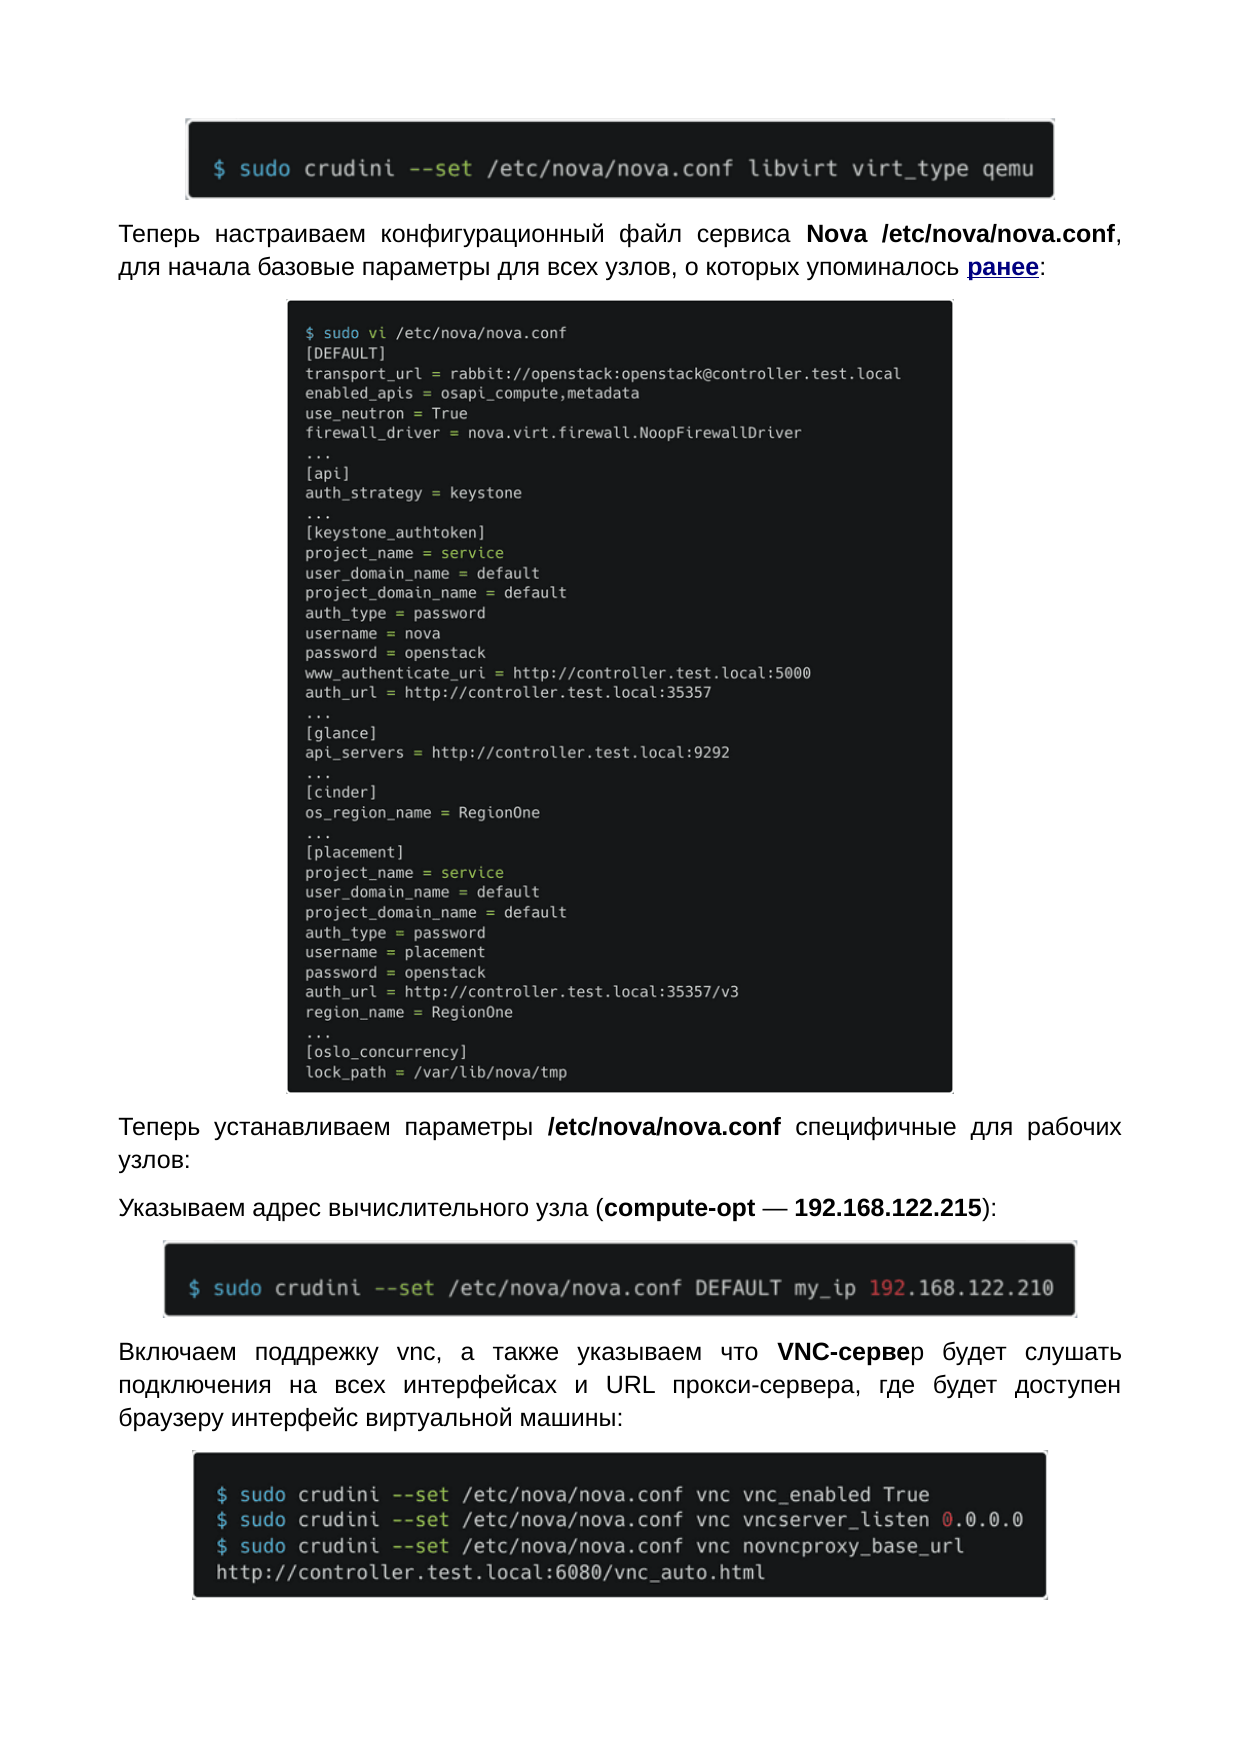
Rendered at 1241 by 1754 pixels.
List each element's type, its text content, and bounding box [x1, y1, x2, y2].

picture [192, 1450, 1049, 1600]
text Включаем поддрежку vnc, а также указываем что VNC-сервер будет слушать подключения на всех интерфейсах и URL прокси-сервера, где будет доступен браузеру интерфейс виртуальной машины: [118, 1337, 1122, 1432]
text Указываем адрес вычислительного узла (compute-opt — 192.168.122.215): [118, 1193, 1122, 1221]
picture [286, 299, 954, 1094]
picture [185, 118, 1056, 200]
picture [162, 1240, 1078, 1318]
text Теперь настраиваем конфигурационный файл сервиса Nova /etc/nova/nova.conf, для начала базовые параметры для всех узлов, о которых упоминалось ранее: [118, 219, 1122, 281]
text Теперь устанавливаем параметры /etc/nova/nova.conf специфичные для рабочих узлов: [118, 1112, 1122, 1174]
